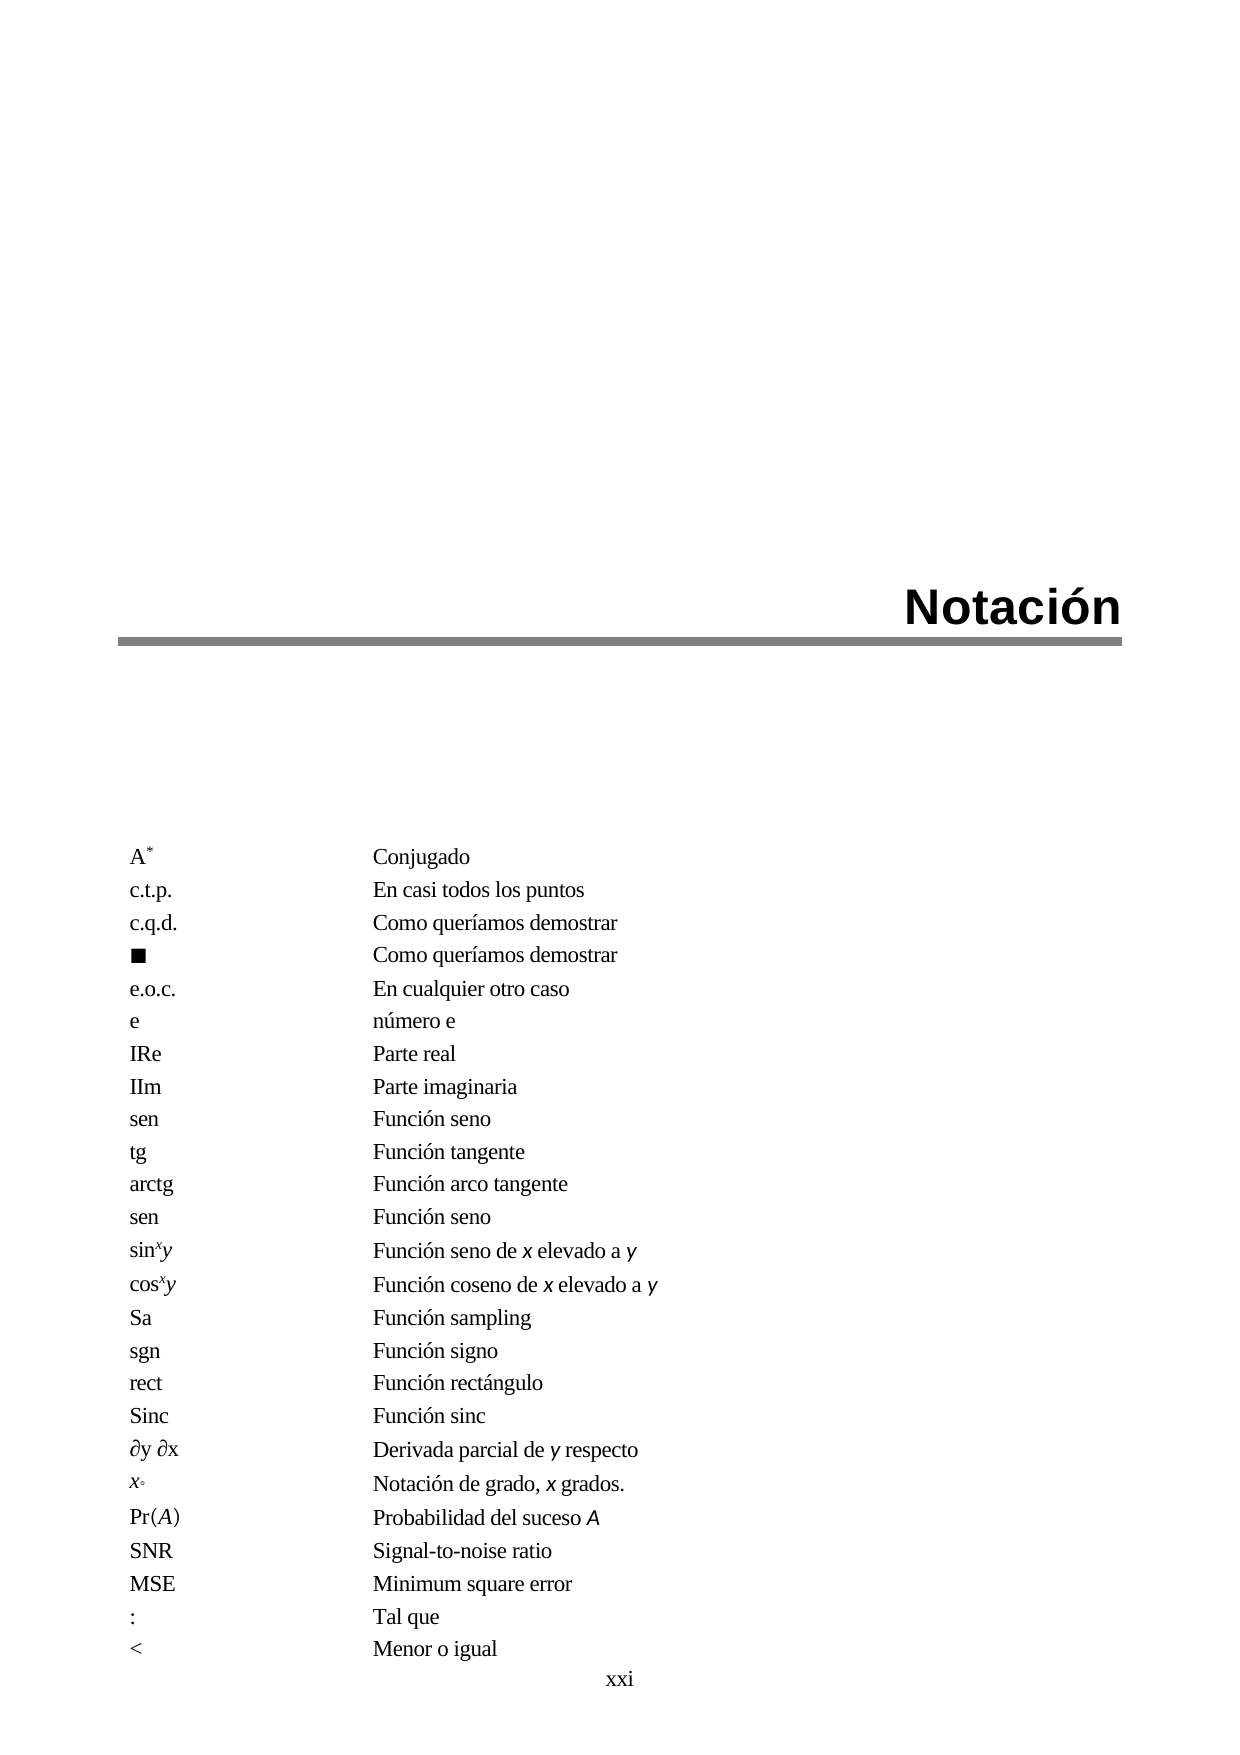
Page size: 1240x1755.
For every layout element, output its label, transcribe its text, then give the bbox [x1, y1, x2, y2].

text Notación [118, 577, 1122, 637]
table_cell Tal que [361, 1603, 1121, 1635]
table_cell < [118, 1635, 361, 1662]
table_cell En casi todos los puntos [361, 876, 1121, 908]
table_header A* [118, 843, 361, 876]
table_cell Función rectángulo [361, 1370, 1121, 1402]
table_cell Función seno de x elevado a y [361, 1236, 1121, 1270]
table_cell Función seno [361, 1203, 1121, 1236]
table_cell Función tangente [361, 1138, 1121, 1171]
table_cell c.q.d. [118, 909, 361, 941]
table_cell Derivada parcial de y respecto Notación de grado, x grados. [361, 1435, 1121, 1503]
table_cell En cualquier otro caso [361, 975, 1121, 1007]
table_cell : [118, 1603, 361, 1635]
table_cell Como queríamos demostrar [361, 941, 1121, 975]
table_cell rect [118, 1370, 361, 1402]
table_cell Parte real [361, 1040, 1121, 1073]
table_cell Función arco tangente [361, 1171, 1121, 1203]
table_cell Función sampling [361, 1304, 1121, 1337]
table_cell e.o.c. [118, 975, 361, 1007]
table_cell Minimum square error [361, 1570, 1121, 1603]
table_cell sen [118, 1203, 361, 1236]
table_cell tg [118, 1138, 361, 1171]
table_cell arctg [118, 1171, 361, 1203]
table_cell e [118, 1008, 361, 1040]
table_header Conjugado [361, 843, 1121, 876]
table_cell sen [118, 1105, 361, 1138]
table_cell número e [361, 1008, 1121, 1040]
table_cell sgn [118, 1337, 361, 1369]
table_cell MSE [118, 1570, 361, 1603]
table_cell Función seno [361, 1105, 1121, 1138]
table_cell Función sinc [361, 1402, 1121, 1435]
table_cell IRe [118, 1040, 361, 1073]
table_cell Sa [118, 1304, 361, 1337]
table_cell c.t.p. [118, 876, 361, 908]
table_cell Probabilidad del suceso A [361, 1503, 1121, 1537]
table_cell Función signo [361, 1337, 1121, 1369]
table_cell Parte imaginaria [361, 1073, 1121, 1105]
table_cell IIm [118, 1073, 361, 1105]
table_cell cosxy [118, 1270, 361, 1304]
table_cell Como queríamos demostrar [361, 909, 1121, 941]
table_cell sinxy [118, 1236, 361, 1270]
table_cell ∂y ∂x x◦ [118, 1435, 361, 1503]
table_cell Función coseno de x elevado a y [361, 1270, 1121, 1304]
table_cell SNR [118, 1538, 361, 1570]
table_cell Signal-to-noise ratio [361, 1538, 1121, 1570]
table_cell Pr(A) [118, 1503, 361, 1537]
table_cell ∎ [118, 941, 361, 975]
table_cell Menor o igual [361, 1635, 1121, 1662]
table_cell Sinc [118, 1402, 361, 1435]
